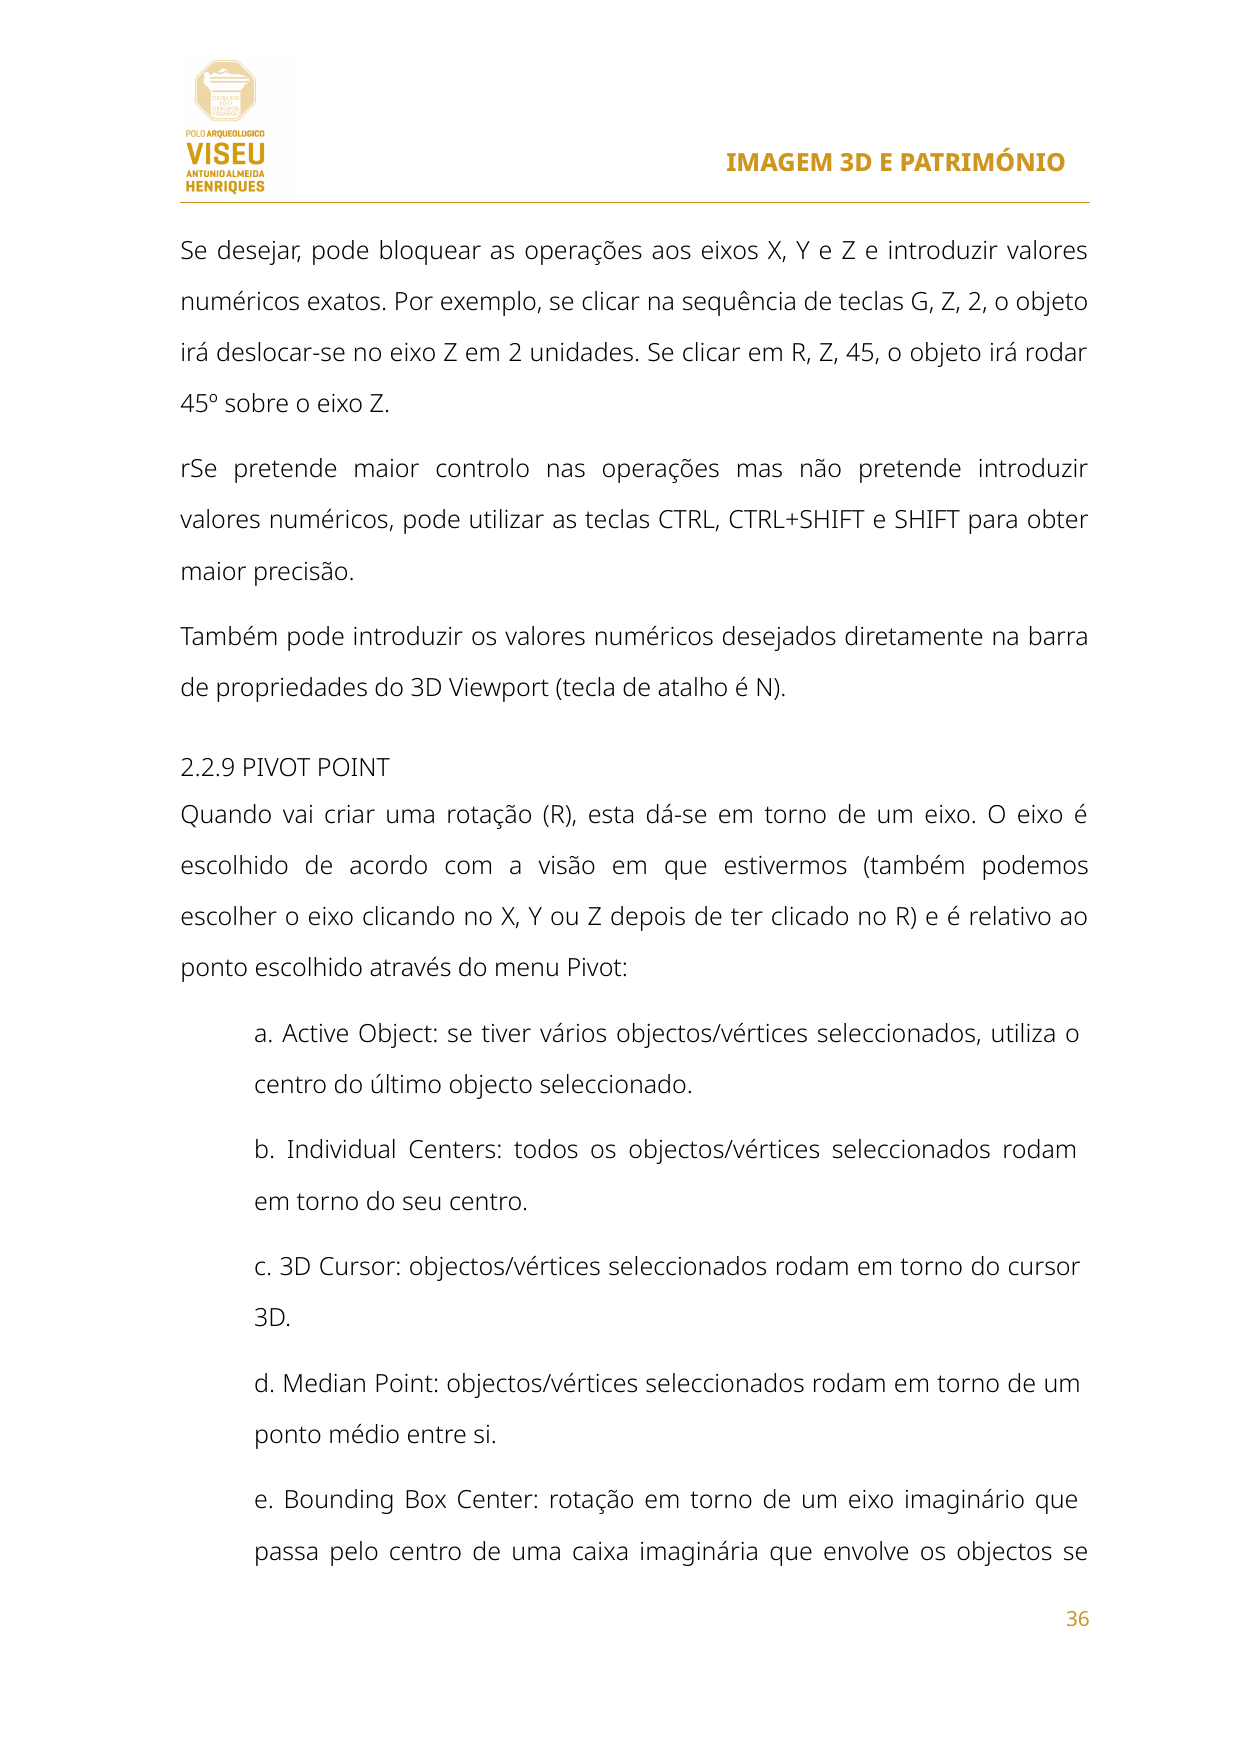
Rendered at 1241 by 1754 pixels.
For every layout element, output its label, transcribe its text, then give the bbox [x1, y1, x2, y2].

text Também pode introduzir os valores numéricos desejados diretamente na barra de propriedades do 3D Viewport (tecla de atalho é N). [180, 619, 1090, 704]
text c. 3D Cursor: objectos/vértices seleccionados rodam em torno do cursor 3D. [180, 1249, 1090, 1334]
text e. Bounding Box Center: rotação em torno de um eixo imaginário que passa pelo centro de uma caixa imaginária que envolve os objectos se [180, 1482, 1090, 1567]
text Se desejar, pode bloquear as operações aos eixos X, Y e Z e introduzir valores numéricos exatos. Por exemplo, se clicar na sequência de teclas G, Z, 2, o objeto irá deslocar-se no eixo Z em 2 unidades. Se clicar em R, Z, 45, o objeto irá rodar 45º sobre o eixo Z. [180, 232, 1090, 419]
text Quando vai criar uma rotação (R), esta dá-se em torno de um eixo. O eixo é escolhido de acordo com a visão em que estivermos (também podemos escolher o eixo clicando no X, Y ou Z depois de ter clicado no R) e é relativo ao ponto escolhido através do menu Pivot: [180, 797, 1090, 984]
text rSe pretende maior controlo nas operações mas não pretende introduzir valores numéricos, pode utilizar as teclas CTRL, CTRL+SHIFT e SHIFT para obter maior precisão. [180, 451, 1090, 587]
subtitle 2.2.9 Pivot Point [180, 750, 1090, 784]
text a. Active Object: se tiver vários objectos/vértices seleccionados, utiliza o centro do último objecto seleccionado. [180, 1015, 1090, 1101]
text b. Individual Centers: todos os objectos/vértices seleccionados rodam em torno do seu centro. [180, 1132, 1090, 1217]
picture [183, 52, 299, 201]
text d. Median Point: objectos/vértices seleccionados rodam em torno de um ponto médio entre si. [180, 1365, 1090, 1451]
